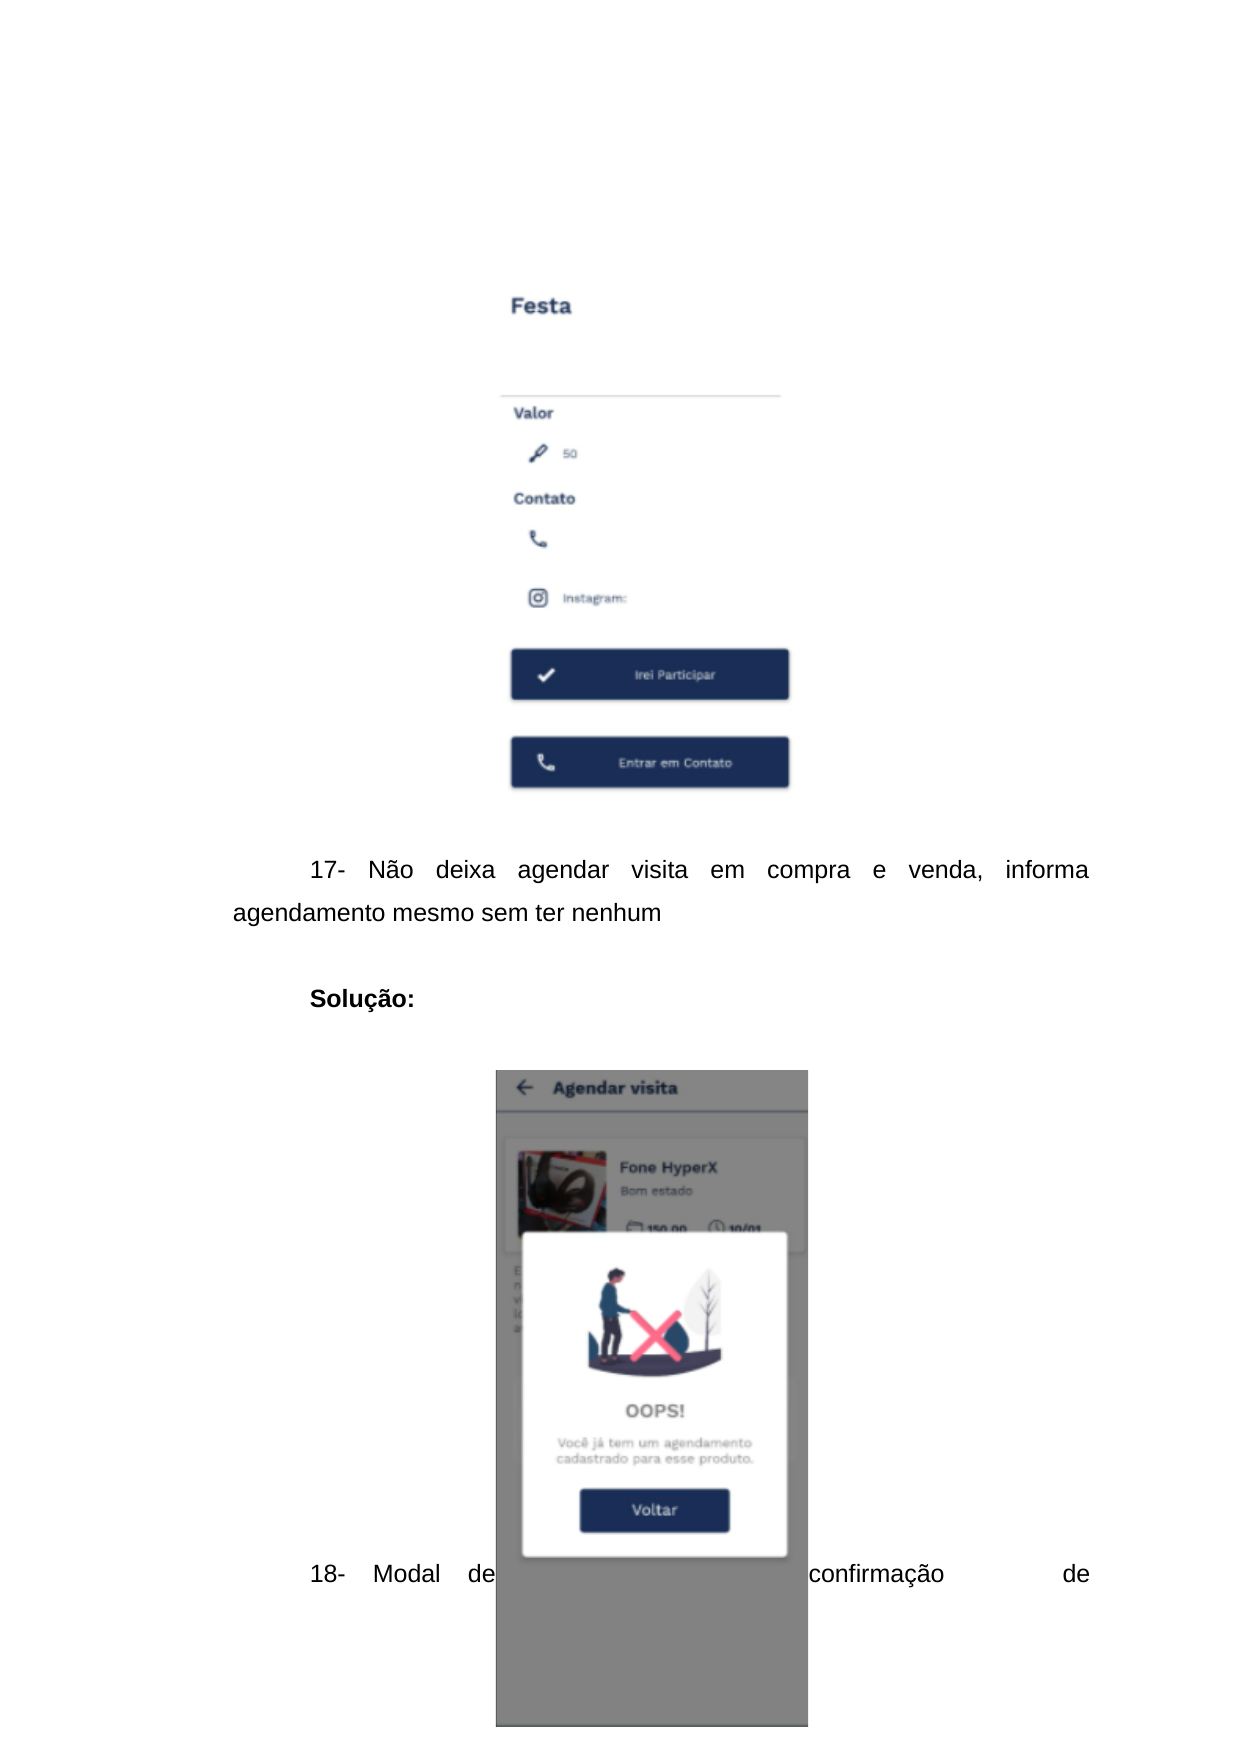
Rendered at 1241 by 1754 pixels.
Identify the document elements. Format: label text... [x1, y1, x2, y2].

text 17- Não deixa agendar visita em compra e venda, informa agendamento mesmo sem ter nenhum [233, 854, 1090, 926]
picture [495, 1070, 809, 1727]
text 18- Modal de [233, 1559, 495, 1588]
text Solução: [233, 984, 1090, 1013]
text confirmação de [809, 1559, 1090, 1588]
picture [495, 150, 809, 797]
